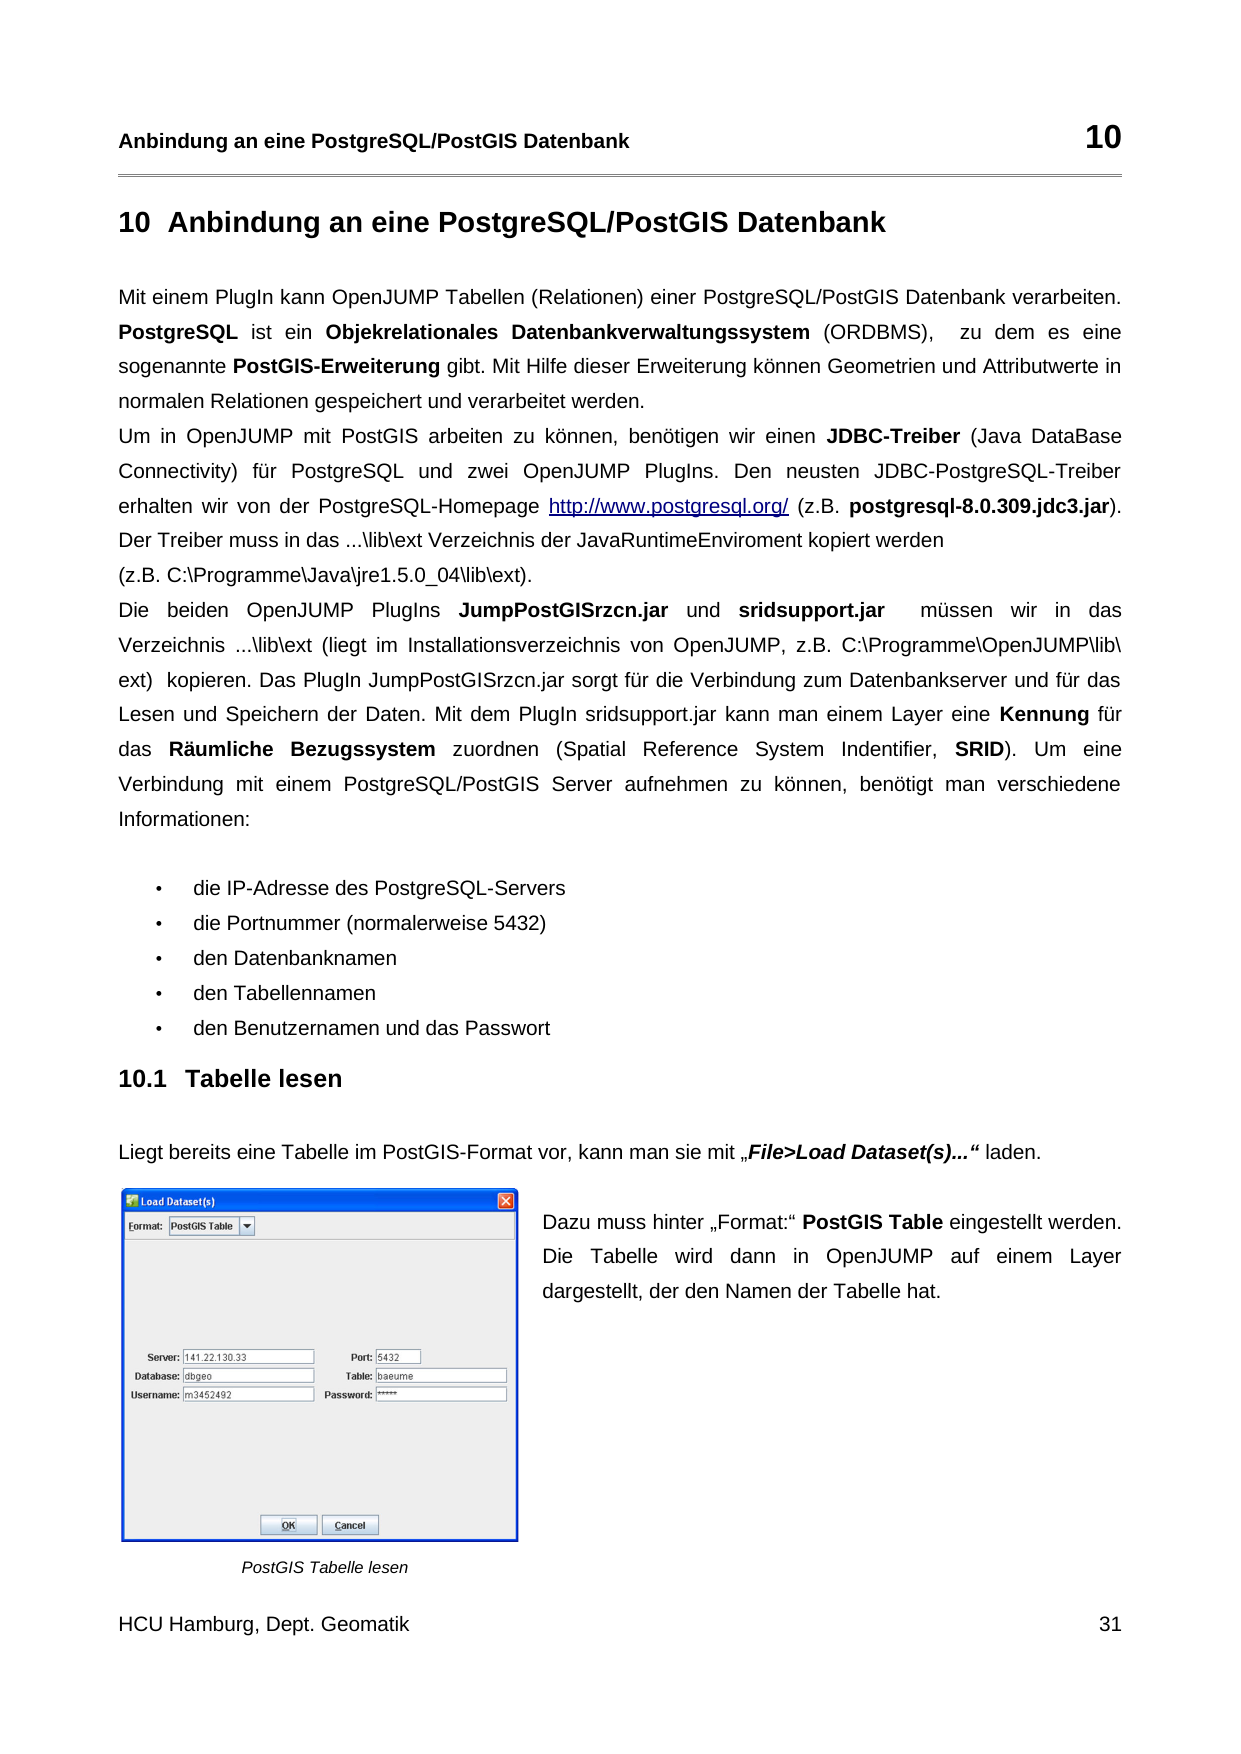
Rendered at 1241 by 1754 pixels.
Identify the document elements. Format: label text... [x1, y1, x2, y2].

text Die beiden OpenJUMP PlugIns JumpPostGISrzcn.jar und sridsupport.jar müssen wir in das Verzeichnis ...\lib\ext (liegt im Installationsverzeichnis von OpenJUMP, z.B. C:\Programme\OpenJUMP\lib\ext) kopieren. Das PlugIn JumpPostGISrzcn.jar sorgt für die Verbindung zum Datenbankserver und für das Lesen und Speichern der Daten. Mit dem PlugIn sridsupport.jar kann man einem Layer eine Kennung für das Räumliche Bezugssystem zuordnen (Spatial Reference System Indentifier, SRID). Um eine Verbindung mit einem PostgreSQL/PostGIS Server aufnehmen zu können, benötigt man verschiedene Informationen: [118, 599, 1122, 866]
subtitle Anbindung an eine PostgreSQL/PostGIS Datenbank [118, 206, 1122, 238]
text Liegt bereits eine Tabelle im PostGIS-Format vor, kann man sie mit „File>Load Dataset(s)...“ laden. [118, 1141, 1122, 1164]
picture [121, 1188, 519, 1542]
list den Benutzernamen und das Passwort [156, 1016, 1122, 1039]
list den Tabellennamen [156, 981, 1122, 1005]
text PostGIS Tabelle lesen [118, 1558, 1122, 1577]
list die Portnummer (normalerweise 5432) [156, 912, 1122, 935]
subtitle Tabelle lesen [118, 1064, 1122, 1092]
text Um in OpenJUMP mit PostGIS arbeiten zu können, benötigen wir einen JDBC-Treiber (Java DataBase Connectivity) für PostgreSQL und zwei OpenJUMP PlugIns. Den neusten JDBC-PostgreSQL-Treiber erhalten wir von der PostgreSQL-Homepage http://www.postgresql.org/ (z.B. postgresql-8.0.309.jdc3.jar). Der Treiber muss in das ...\lib\ext Verzeichnis der JavaRuntimeEnviroment kopiert werden [118, 425, 1122, 552]
list die IP-Adresse des PostgreSQL-Servers [156, 877, 1122, 900]
text Dazu muss hinter „Format:“ PostGIS Table eingestellt werden. Die Tabelle wird dann in OpenJUMP auf einem Layer dargestellt, der den Namen der Tabelle hat. [519, 1210, 1122, 1303]
list den Datenbanknamen [156, 947, 1122, 970]
text (z.B. C:\Programme\Java\jre1.5.0_04\lib\ext). [118, 564, 1122, 587]
text Mit einem PlugIn kann OpenJUMP Tabellen (Relationen) einer PostgreSQL/PostGIS Datenbank verarbeiten. PostgreSQL ist ein Objekrelationales Datenbankverwaltungssystem (ORDBMS), zu dem es eine sogenannte PostGIS-Erweiterung gibt. Mit Hilfe dieser Erweiterung können Geometrien und Attributwerte in normalen Relationen gespeichert und verarbeitet werden. [118, 286, 1122, 413]
